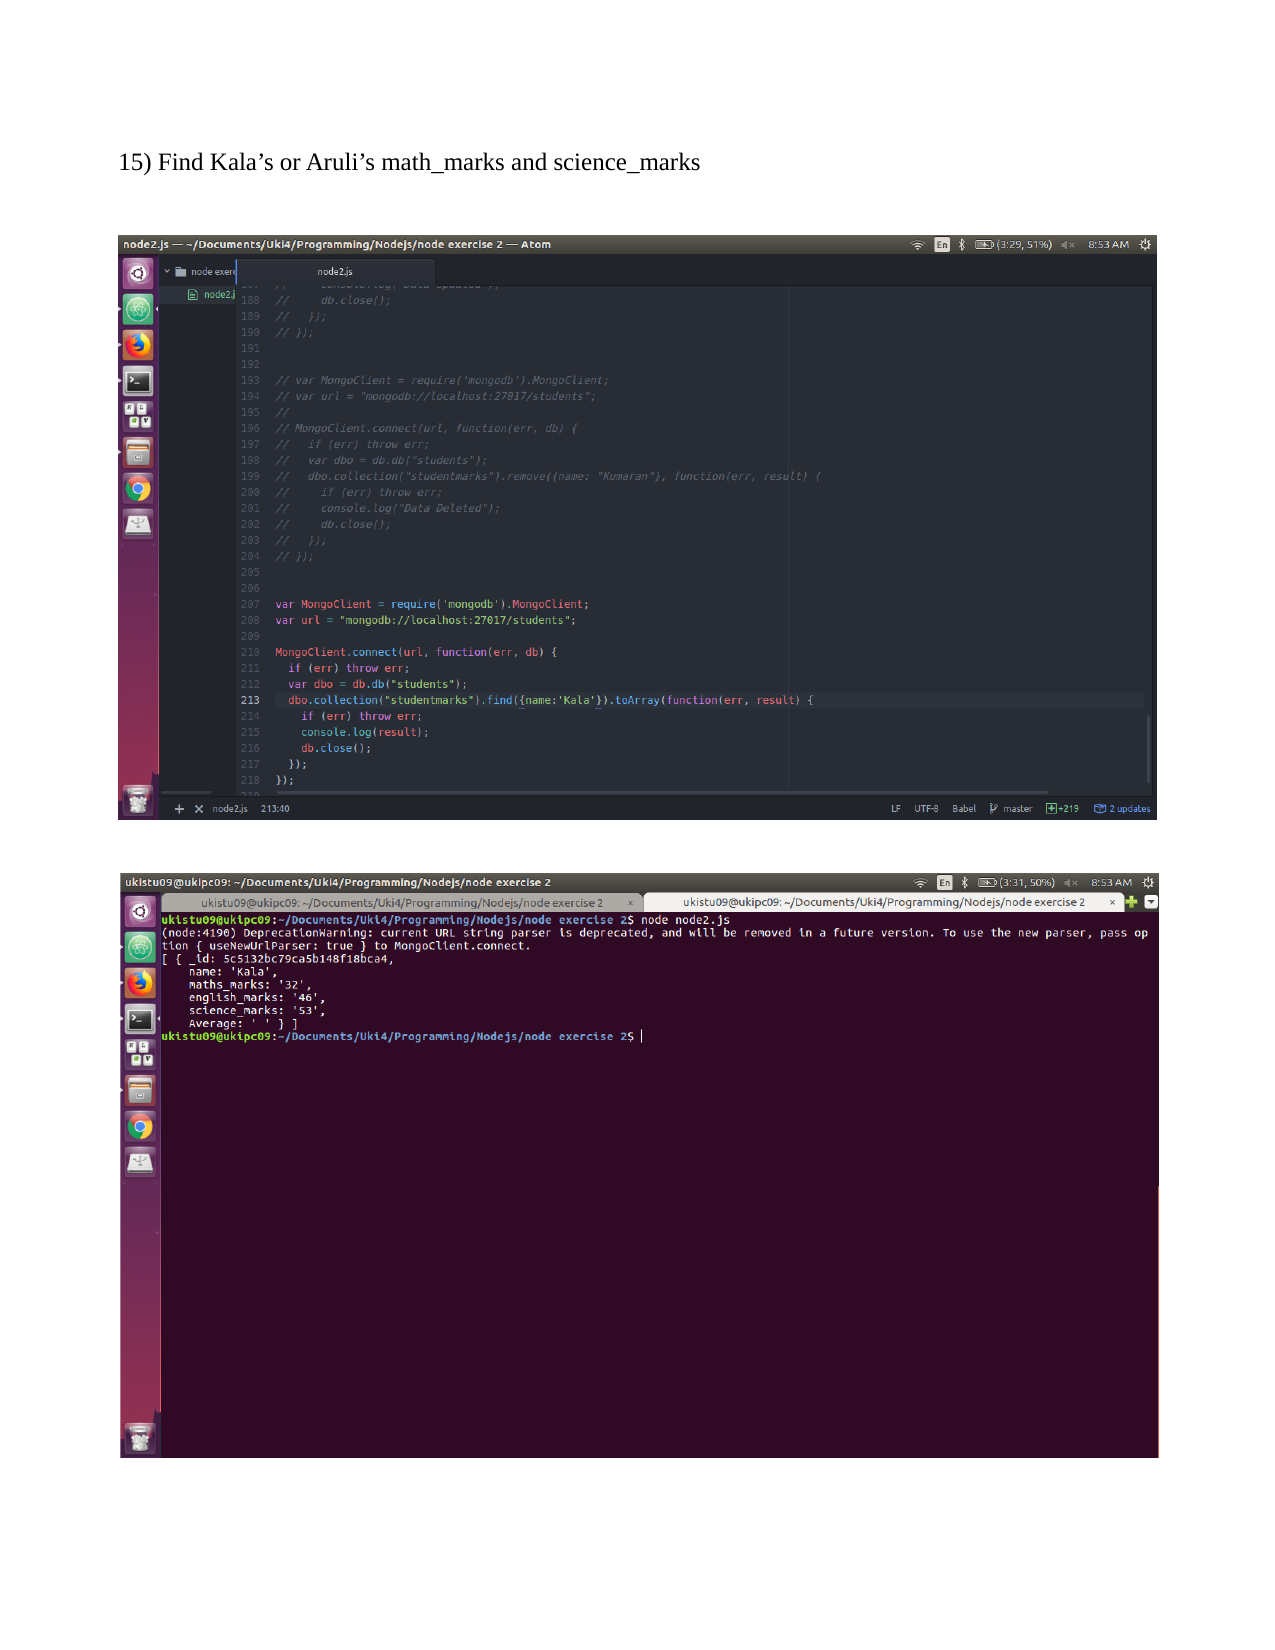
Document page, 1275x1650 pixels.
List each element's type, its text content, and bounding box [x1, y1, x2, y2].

picture [118, 235, 1157, 820]
text 15) Find Kala’s or Aruli’s math_marks and science_marks [118, 147, 1157, 176]
picture [120, 873, 1159, 1458]
